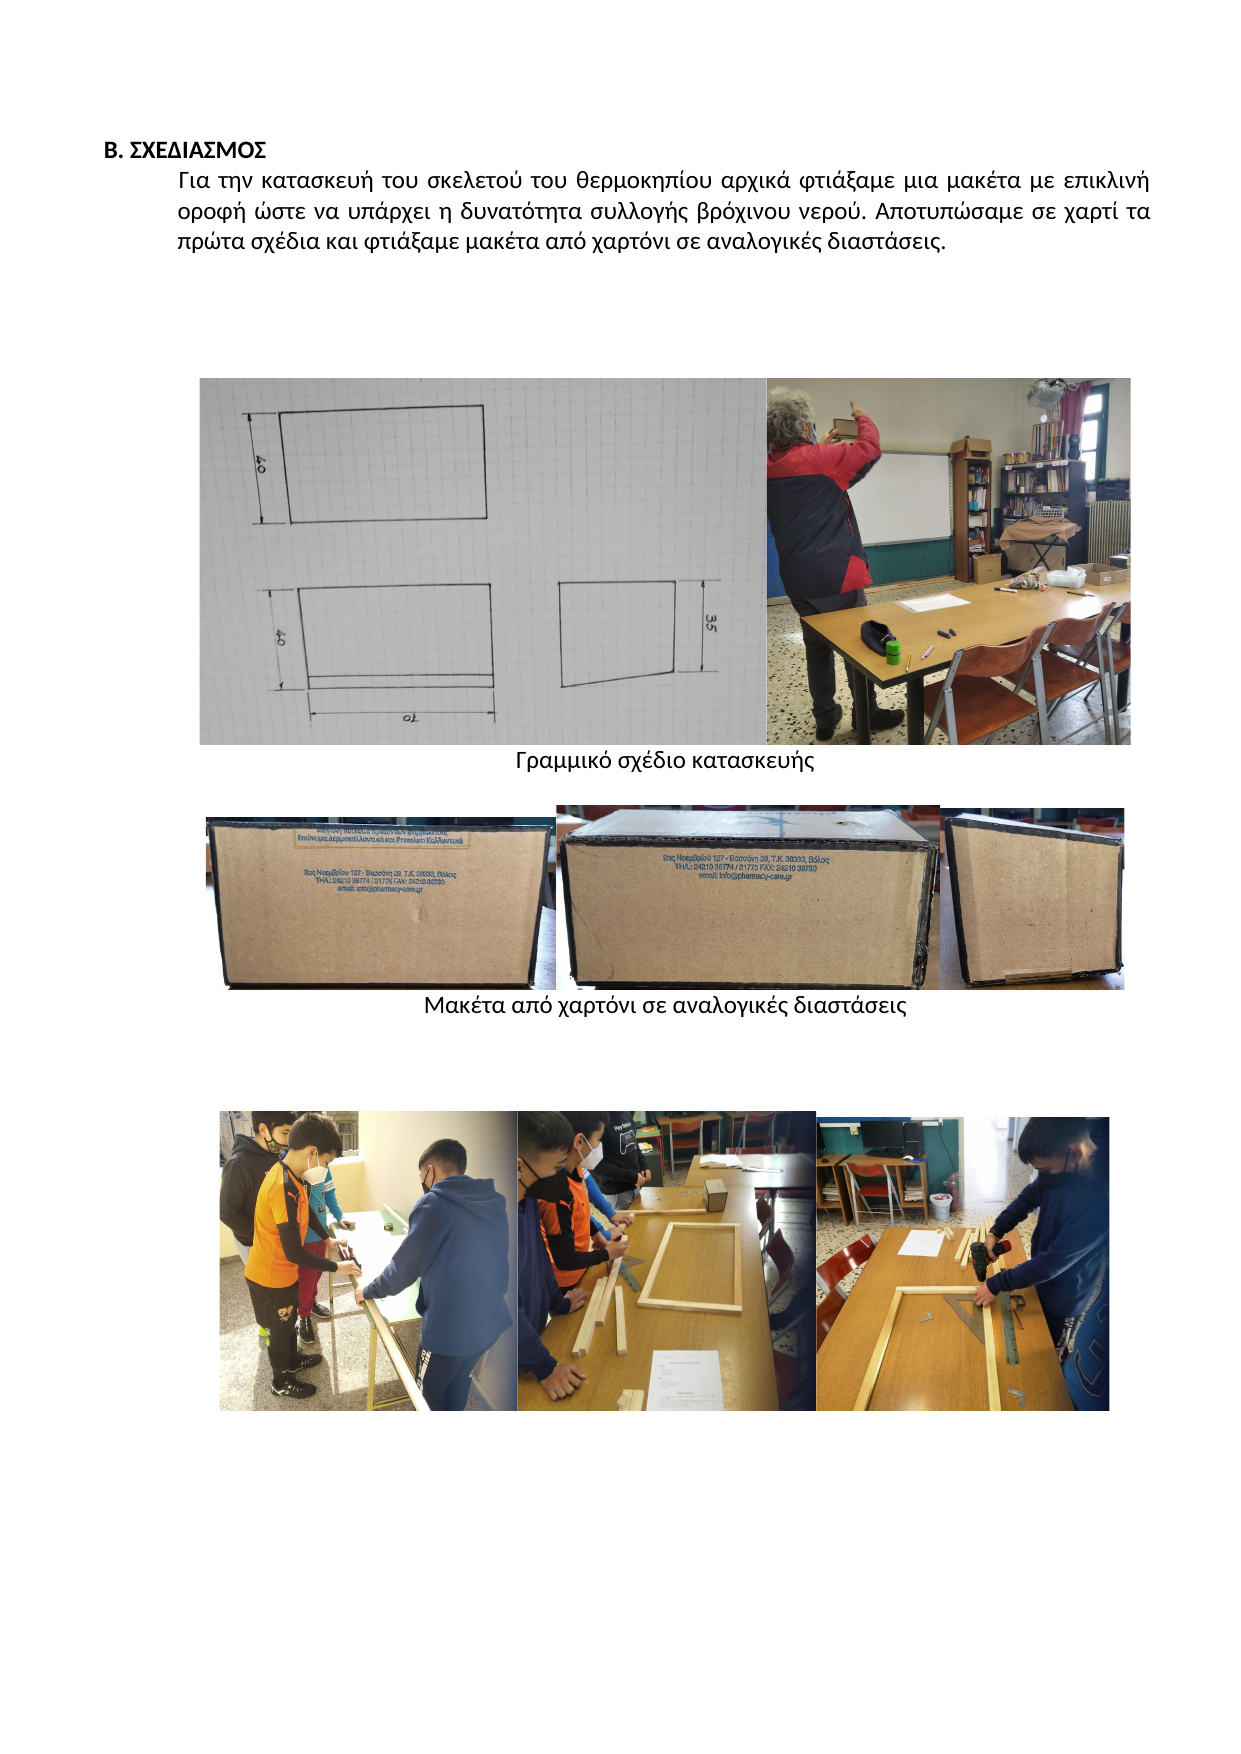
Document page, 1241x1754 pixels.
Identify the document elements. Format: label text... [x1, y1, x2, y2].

text Για την κατασκευή του σκελετού του θερμοκηπίου αρχικά φτιάξαμε μια μακέτα με επικλινή οροφή ώστε να υπάρχει η δυνατότητα συλλογής βρόχινου νερού. Αποτυπώσαμε σε χαρτί τα πρώτα σχέδια και φτιάξαμε μακέτα από χαρτόνι σε αναλογικές διαστάσεις. [177, 164, 1152, 256]
picture [205, 805, 1125, 990]
picture [219, 1111, 1110, 1411]
picture [199, 378, 1131, 745]
text Γραμμικό σχέδιο κατασκευής [178, 744, 1152, 775]
text Β. ΣΧΕΔΙΑΣΜΟΣ [103, 134, 1152, 164]
text Μακέτα από χαρτόνι σε αναλογικές διαστάσεις [178, 989, 1152, 1020]
